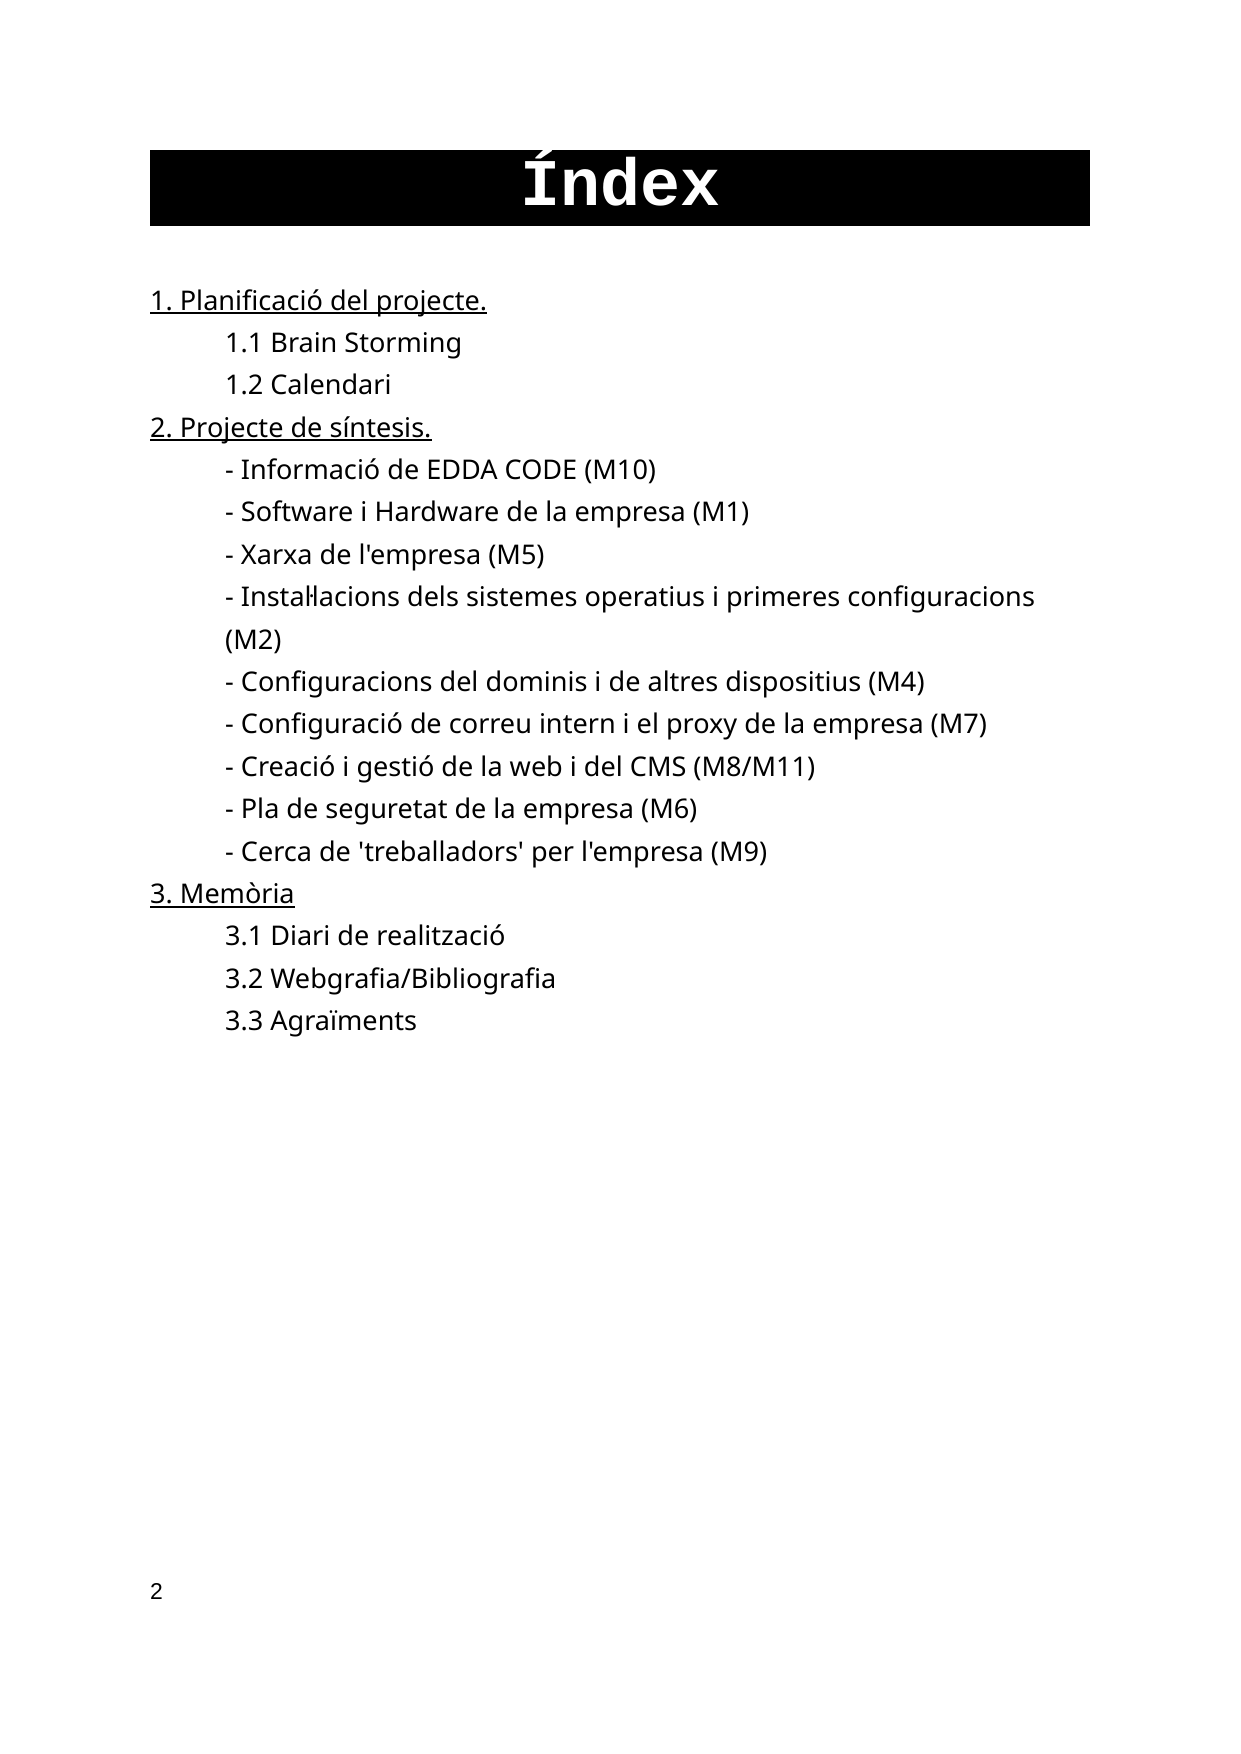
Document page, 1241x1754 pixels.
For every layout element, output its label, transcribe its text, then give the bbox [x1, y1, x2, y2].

text - Pla de seguretat de la empresa (M6) [150, 790, 1090, 827]
text - Software i Hardware de la empresa (M1) [150, 493, 1090, 530]
text - Xarxa de l'empresa (M5) [150, 535, 1090, 572]
text Índex [150, 150, 1090, 226]
text - Configuració de correu intern i el proxy de la empresa (M7) [150, 705, 1090, 742]
text 1.2 Calendari [150, 366, 1090, 403]
text 3. Memòria [150, 874, 1090, 911]
text 3.2 Webgrafia/Bibliografia [150, 959, 1090, 996]
text - Configuracions del dominis i de altres dispositius (M4) [150, 662, 1090, 699]
text 1.1 Brain Storming [150, 323, 1090, 360]
text - Creació i gestió de la web i del CMS (M8/M11) [150, 747, 1090, 784]
text 3.3 Agraïments [150, 1002, 1090, 1038]
text 2. Projecte de síntesis. [150, 408, 1090, 445]
text - Instal·lacions dels sistemes operatius i primeres configuracions (M2) [150, 578, 1090, 657]
text 1. Planificació del projecte. [150, 281, 1090, 318]
text - Informació de EDDA CODE (M10) [150, 451, 1090, 487]
text - Cerca de 'treballadors' per l'empresa (M9) [150, 832, 1090, 869]
text 3.1 Diari de realització [150, 917, 1090, 954]
